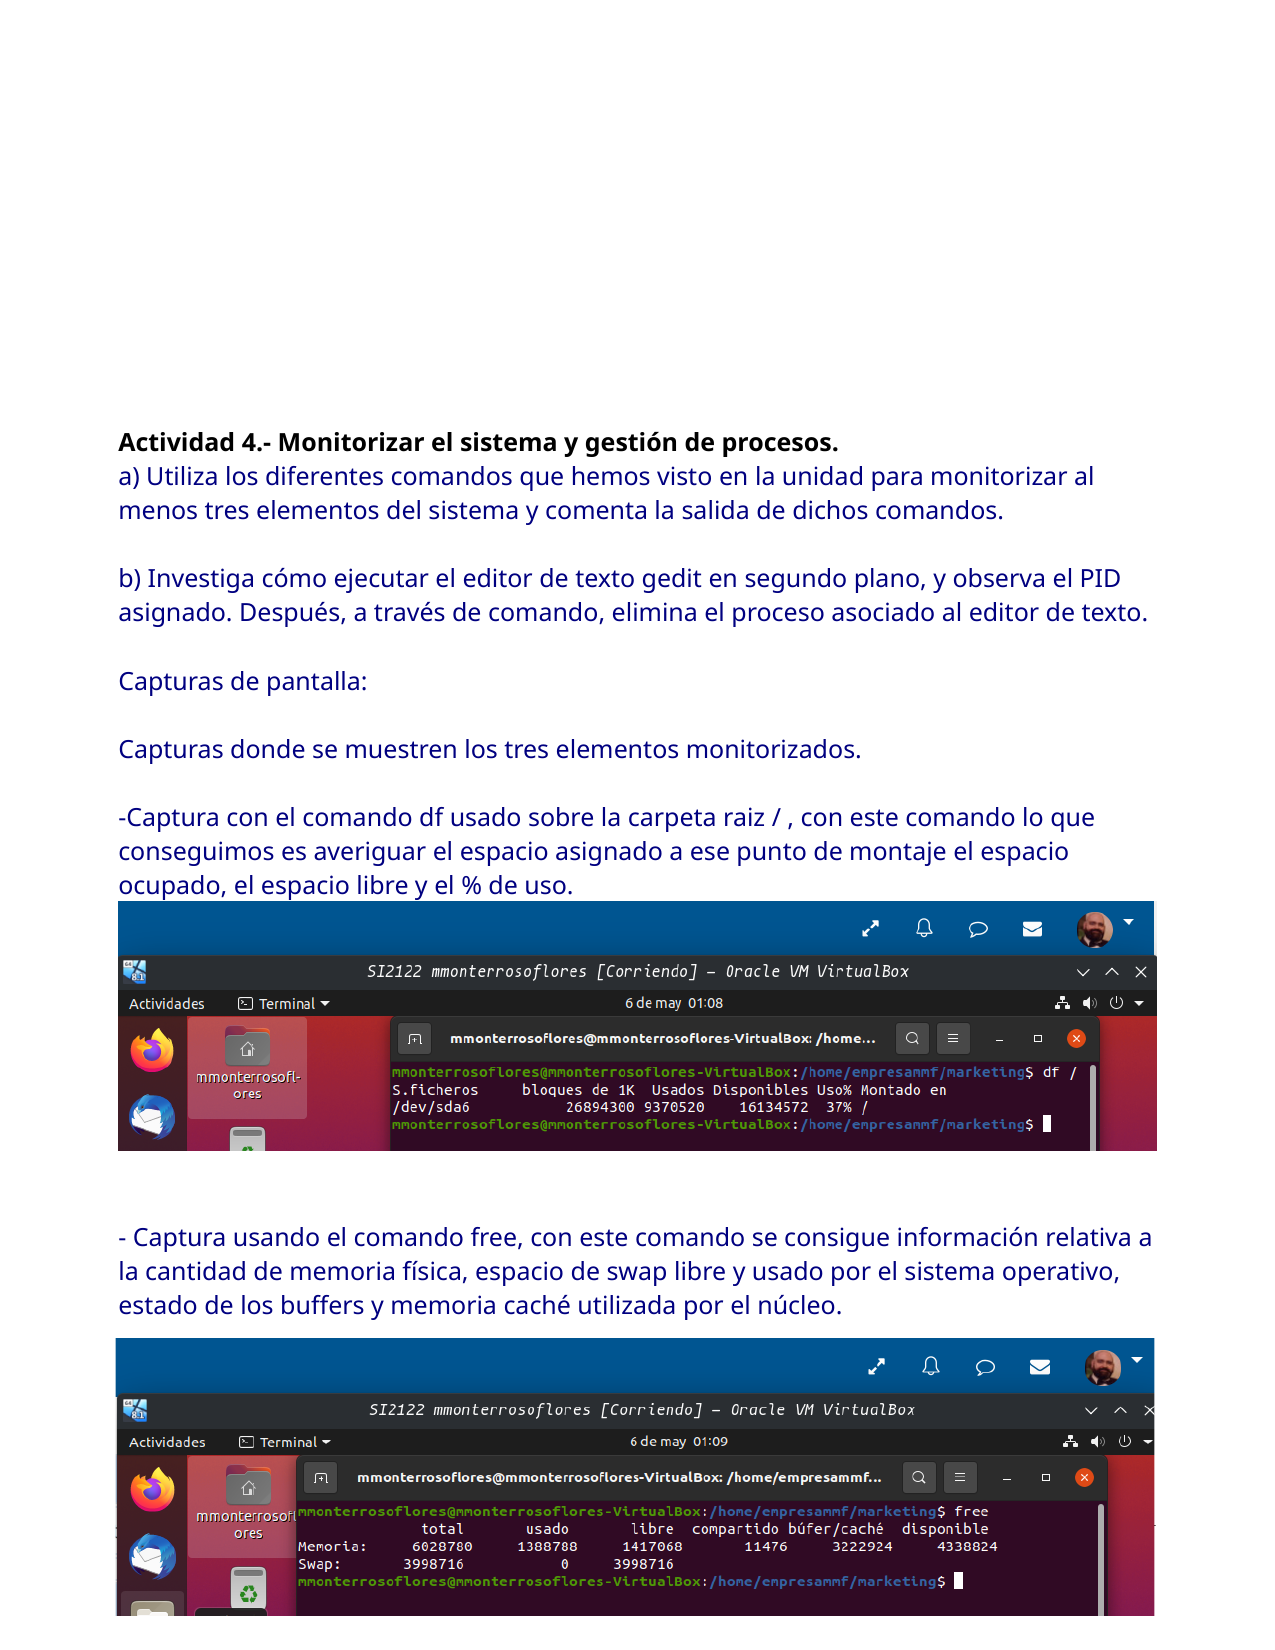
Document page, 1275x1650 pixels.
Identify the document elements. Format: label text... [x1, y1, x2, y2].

text Actividad 4.- Monitorizar el sistema y gestión de procesos. [118, 425, 1157, 459]
picture [115, 1338, 1155, 1616]
table_header [118, 1321, 1157, 1355]
text Capturas de pantalla: [118, 663, 1157, 697]
text - Captura usando el comando free, con este comando se consigue información relativa a la cantidad de memoria física, espacio de swap libre y usado por el sistema operativo, estado de los buffers y memoria caché utilizada por el núcleo. [118, 1219, 1157, 1321]
table_header [118, 1151, 1157, 1185]
text b) Investiga cómo ejecutar el editor de texto gedit en segundo plano, y observa el PID asignado. Después, a través de comando, elimina el proceso asociado al editor de texto. [118, 561, 1157, 629]
text Capturas donde se muestren los tres elementos monitorizados. [118, 731, 1157, 765]
picture [118, 901, 1157, 1151]
text a) Utiliza los diferentes comandos que hemos visto en la unidad para monitorizar al menos tres elementos del sistema y comenta la salida de dichos comandos. [118, 459, 1157, 527]
text -Captura con el comando df usado sobre la carpeta raiz / , con este comando lo que conseguimos es averiguar el espacio asignado a ese punto de montaje el espacio ocupado, el espacio libre y el % de uso. [118, 799, 1157, 901]
